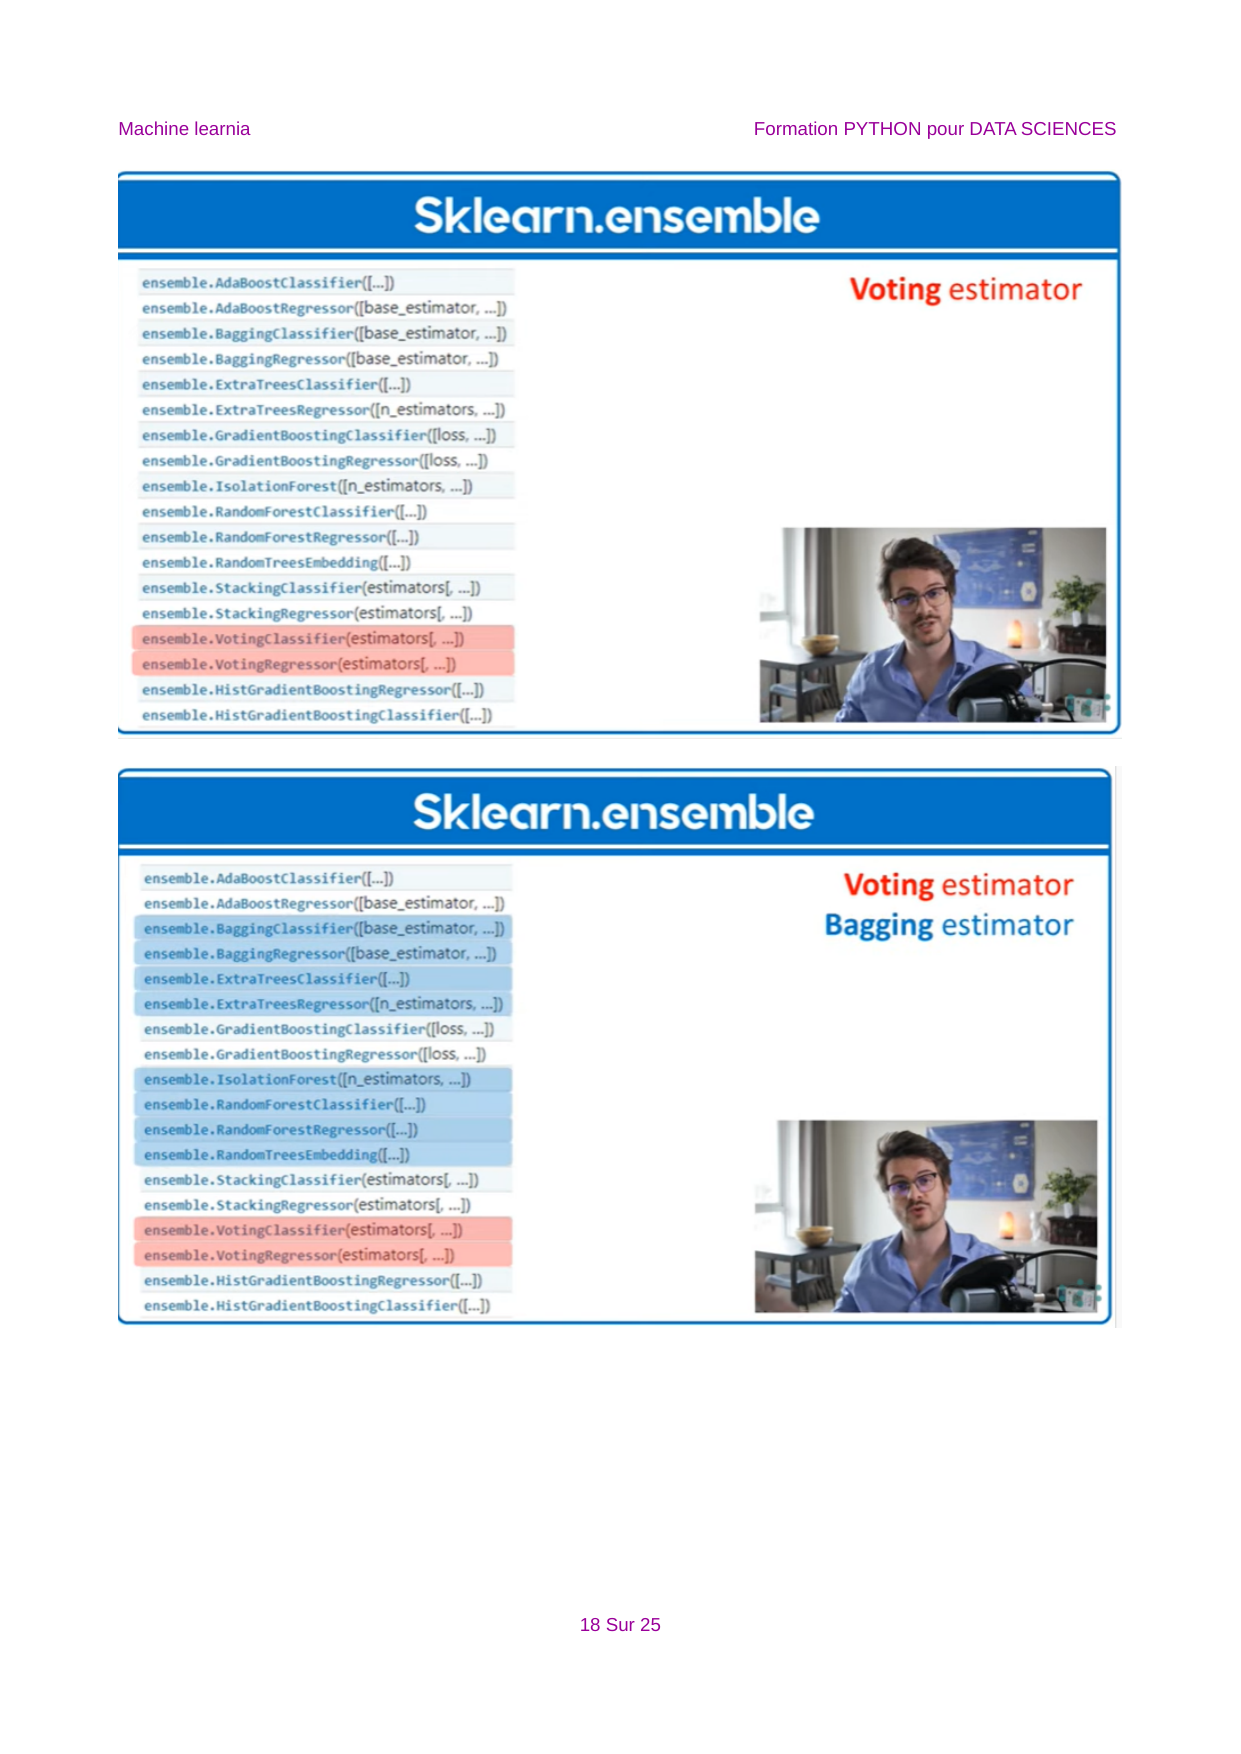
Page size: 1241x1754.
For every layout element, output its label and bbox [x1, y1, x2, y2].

picture [118, 766, 1122, 1328]
picture [118, 169, 1122, 739]
